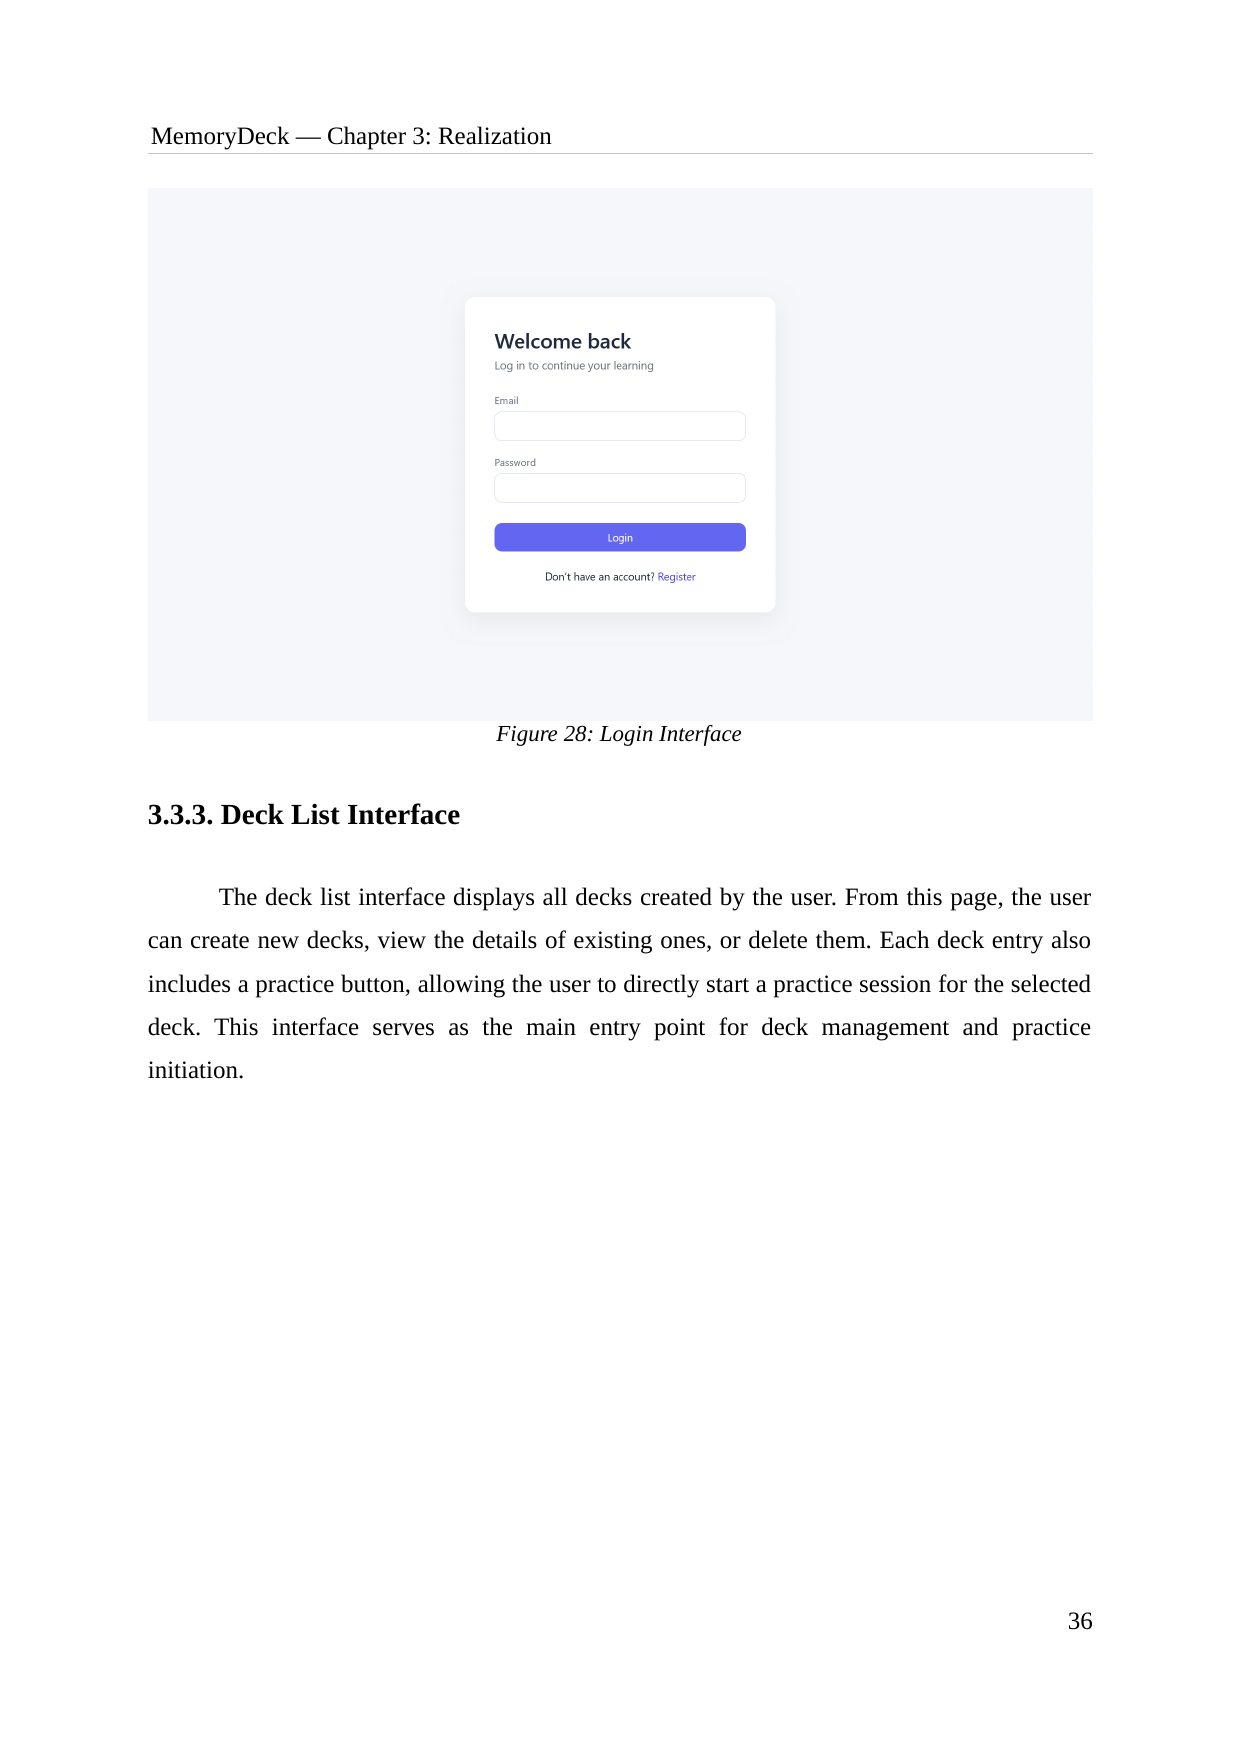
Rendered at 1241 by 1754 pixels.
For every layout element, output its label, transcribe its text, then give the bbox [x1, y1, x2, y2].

text The deck list interface displays all decks created by the user. From this page, the user can create new decks, view the details of existing ones, or delete them. Each deck entry also includes a practice button, allowing the user to directly start a practice session for the selected deck. This interface serves as the main entry point for deck management and practice initiation. [148, 882, 1093, 1084]
text Figure 28: Login Interface [148, 721, 1093, 746]
subtitle 3.3.3. Deck List Interface [148, 746, 1093, 830]
subtitle [148, 182, 1093, 188]
picture [147, 188, 1093, 721]
